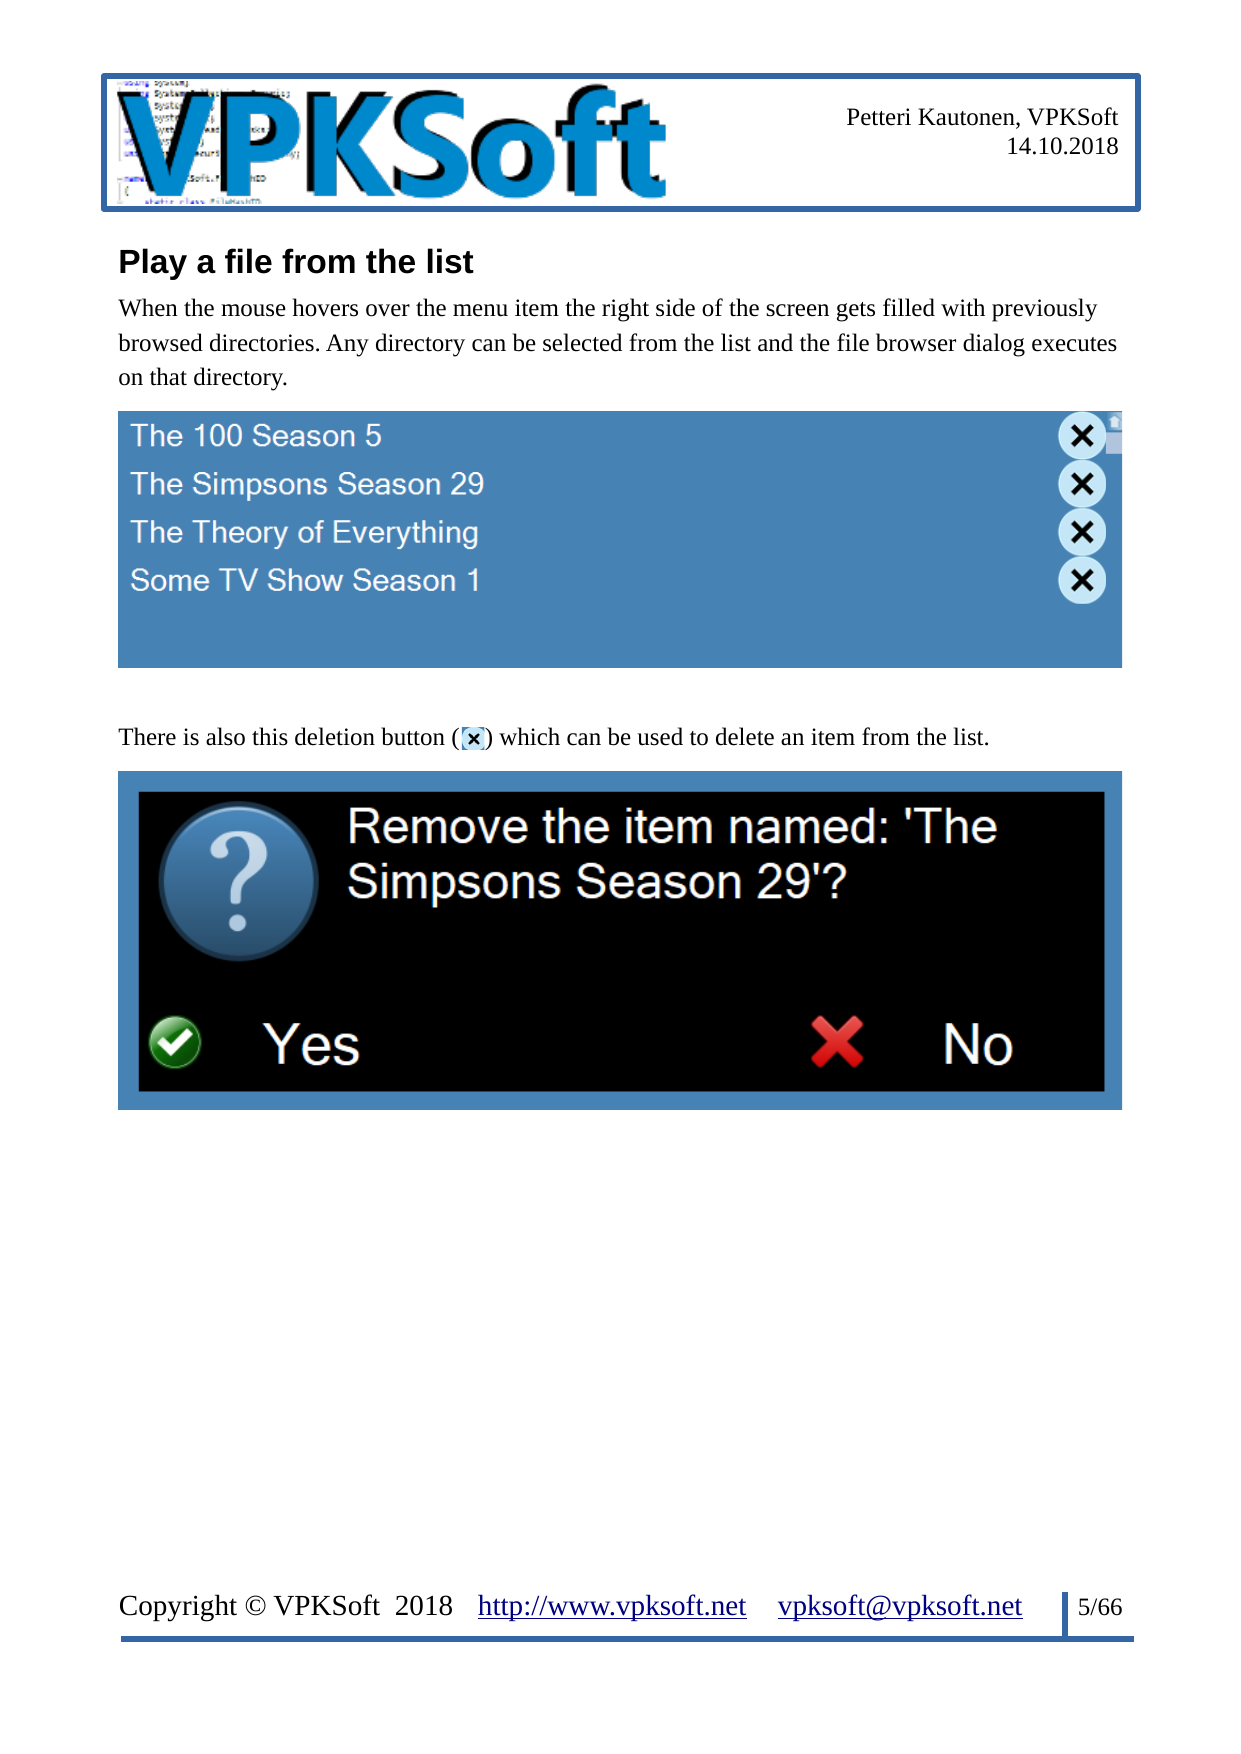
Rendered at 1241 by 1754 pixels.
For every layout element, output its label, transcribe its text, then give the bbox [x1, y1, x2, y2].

picture [118, 771, 1123, 1110]
subtitle Play a file from the list [118, 242, 1122, 281]
text There is also this deletion button ( ) which can be used to delete an item from the list. [118, 722, 1122, 751]
picture [118, 411, 1123, 668]
text When the mouse hovers over the menu item the right side of the screen gets filled with previously browsed directories. Any directory can be selected from the list and the file browser dialog executes on that directory. [118, 293, 1122, 391]
picture [116, 81, 672, 204]
picture [461, 727, 485, 750]
